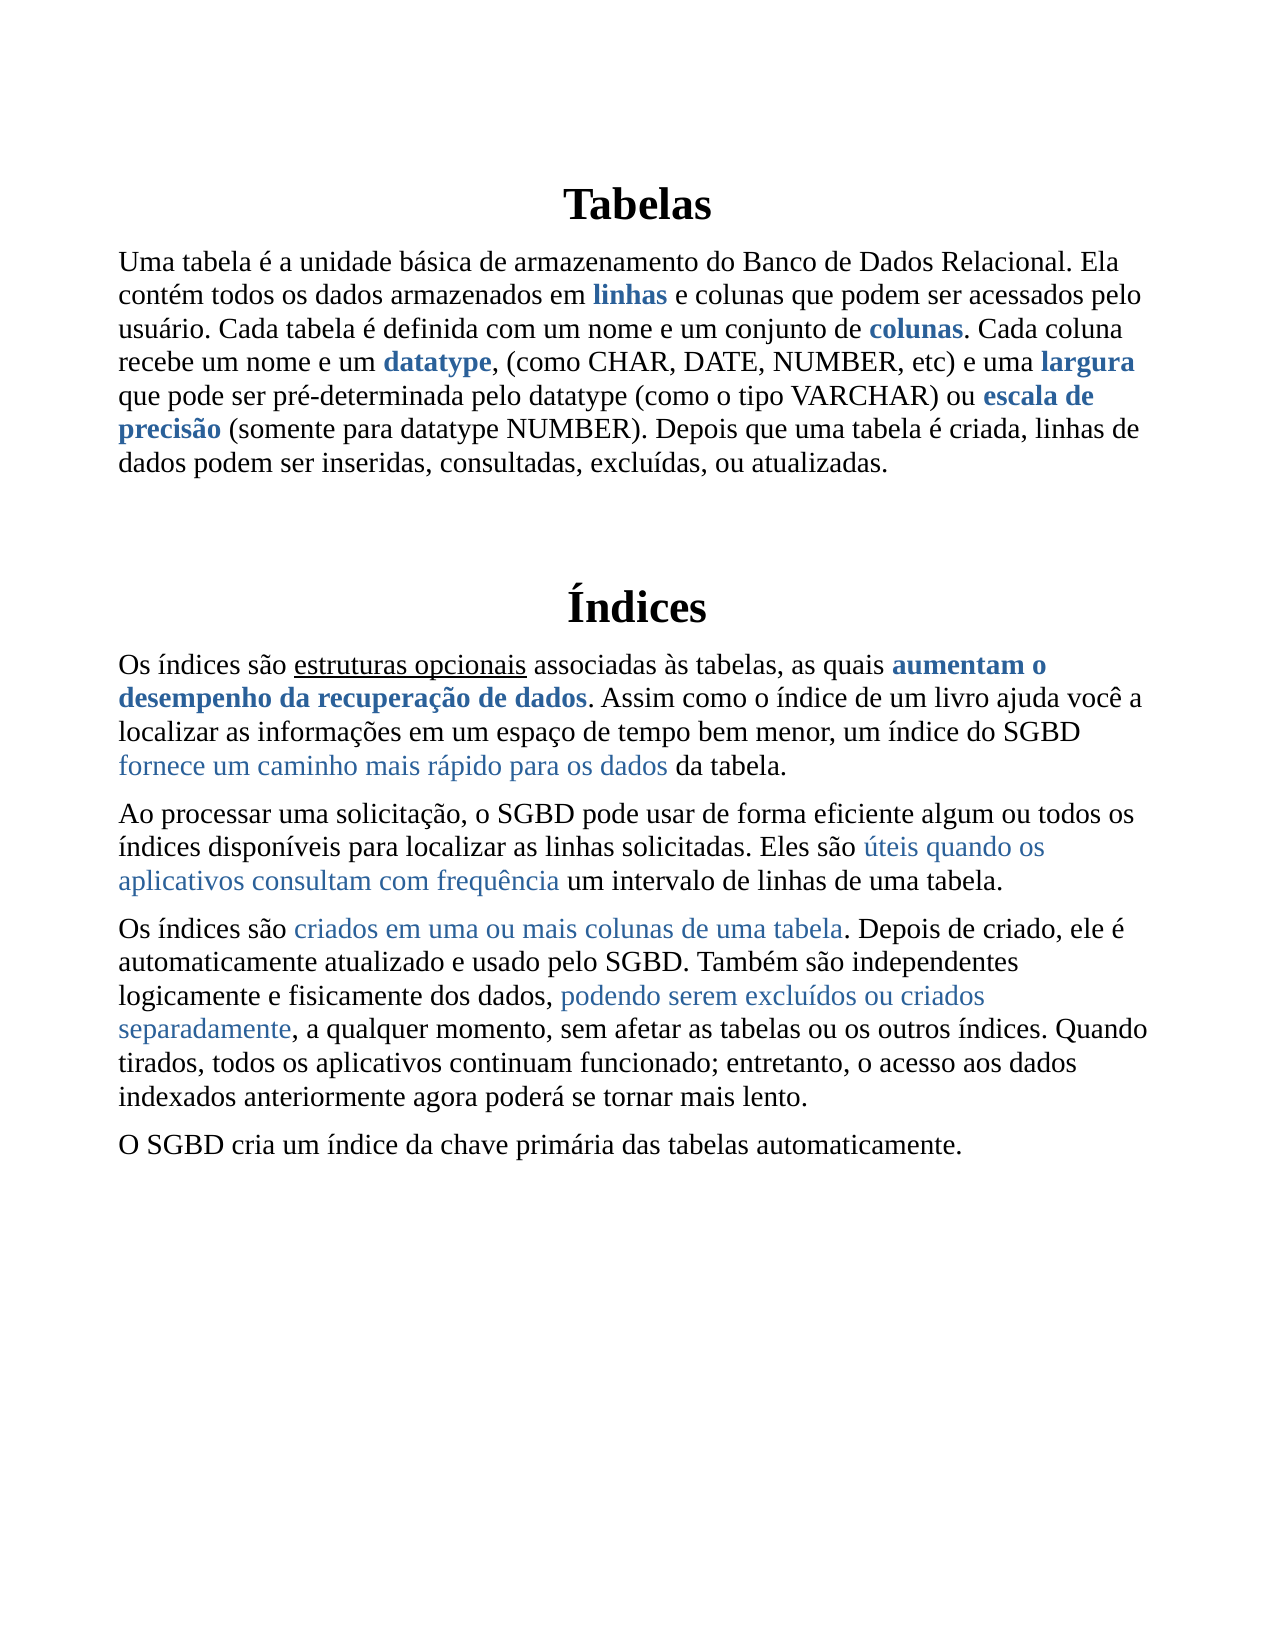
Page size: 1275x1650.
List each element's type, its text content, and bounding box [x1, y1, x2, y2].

text Uma tabela é a unidade básica de armazenamento do Banco de Dados Relacional. Ela contém todos os dados armazenados em linhas e colunas que podem ser acessados pelo usuário. Cada tabela é definida com um nome e um conjunto de colunas. Cada coluna recebe um nome e um datatype, (como CHAR, DATE, NUMBER, etc) e uma largura que pode ser pré-determinada pelo datatype (como o tipo VARCHAR) ou escala de precisão (somente para datatype NUMBER). Depois que uma tabela é criada, linhas de dados podem ser inseridas, consultadas, excluídas, ou atualizadas. [118, 244, 1157, 478]
text O SGBD cria um índice da chave primária das tabelas automaticamente. [118, 1127, 1157, 1160]
text Os índices são criados em uma ou mais colunas de uma tabela. Depois de criado, ele é automaticamente atualizado e usado pelo SGBD. Também são independentes logicamente e fisicamente dos dados, podendo serem excluídos ou criados separadamente, a qualquer momento, sem afetar as tabelas ou os outros índices. Quando tirados, todos os aplicativos continuam funcionado; entretanto, o acesso aos dados indexados anteriormente agora poderá se tornar mais lento. [118, 911, 1157, 1112]
text Os índices são estruturas opcionais associadas às tabelas, as quais aumentam o desempenho da recuperação de dados. Assim como o índice de um livro ajuda você a localizar as informações em um espaço de tempo bem menor, um índice do SGBD fornece um caminho mais rápido para os dados da tabela. [118, 647, 1157, 781]
text Índices [118, 580, 1157, 632]
text Ao processar uma solicitação, o SGBD pode usar de forma eficiente algum ou todos os índices disponíveis para localizar as linhas solicitadas. Eles são úteis quando os aplicativos consultam com frequência um intervalo de linhas de uma tabela. [118, 796, 1157, 896]
text Tabelas [118, 176, 1157, 229]
